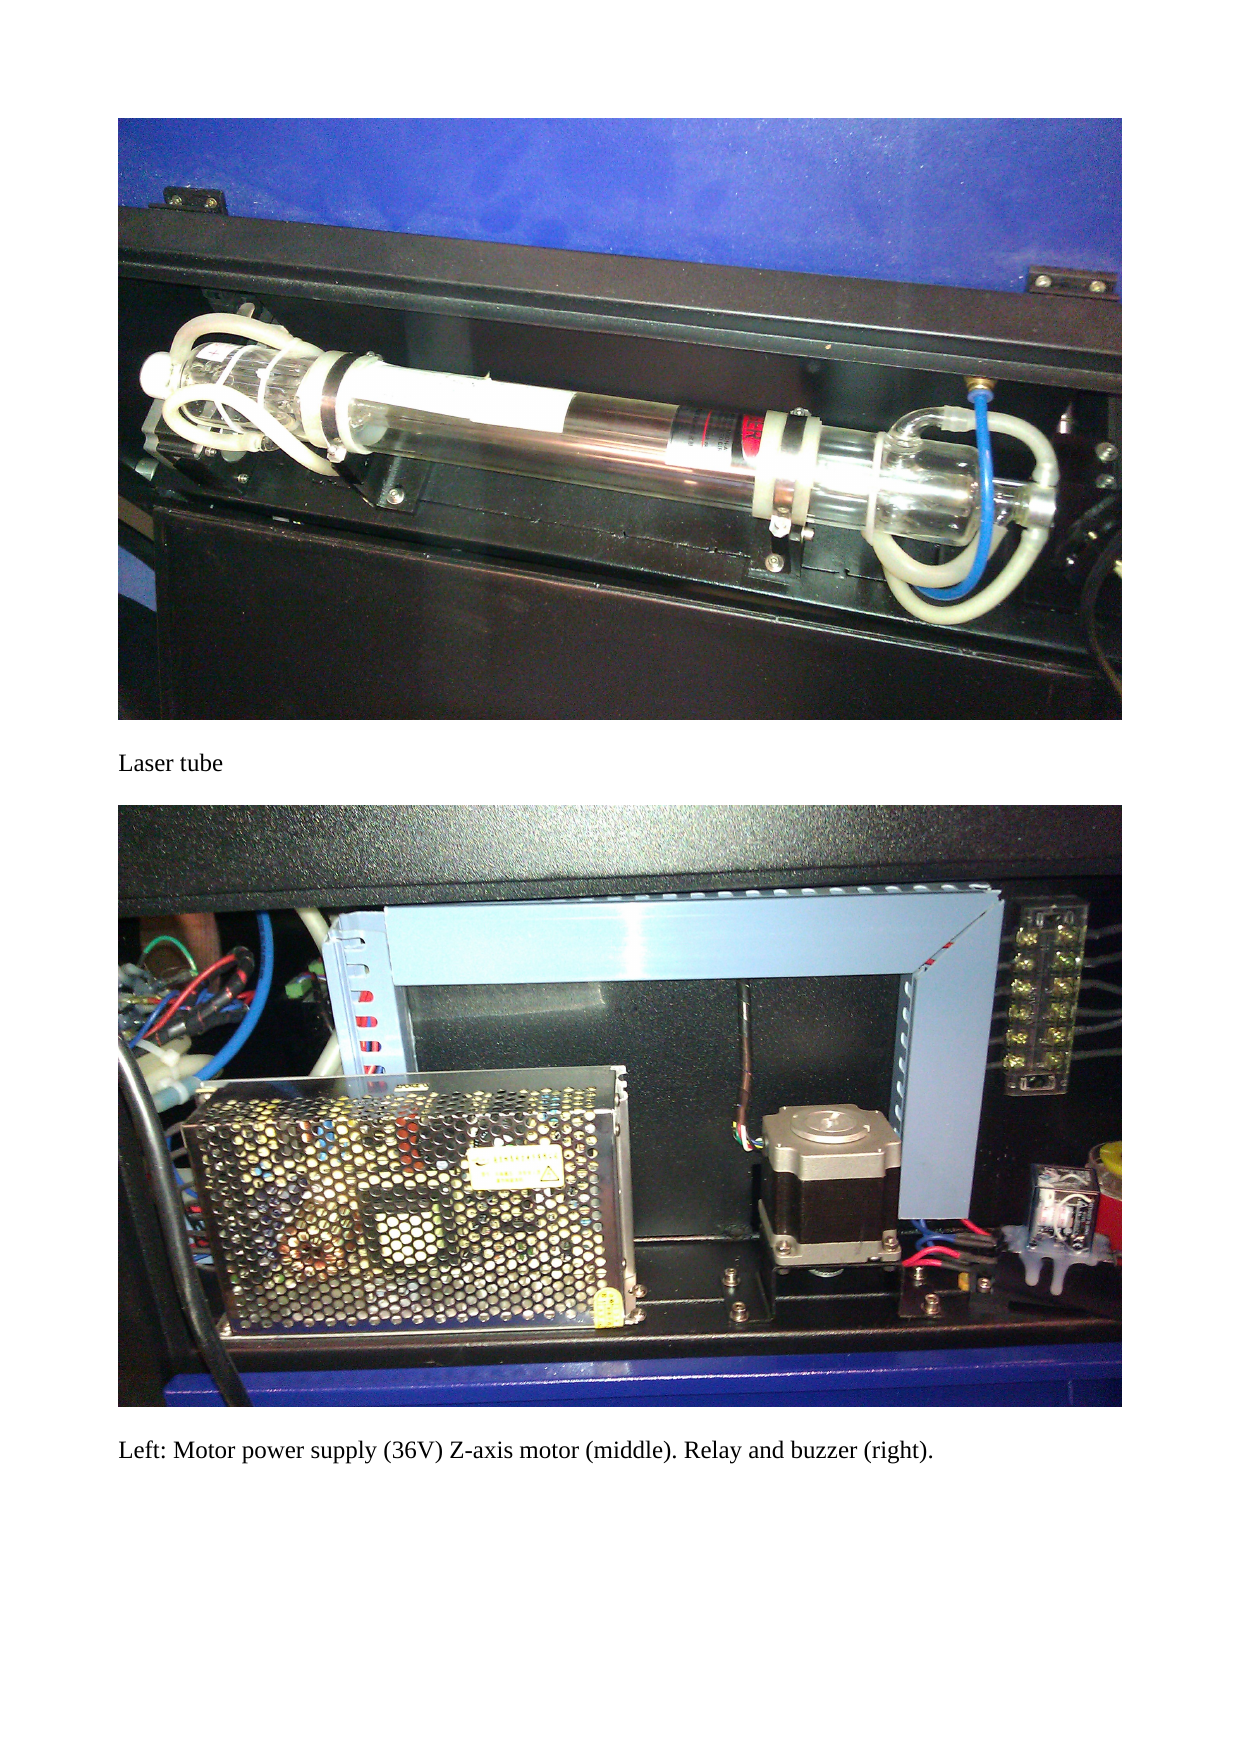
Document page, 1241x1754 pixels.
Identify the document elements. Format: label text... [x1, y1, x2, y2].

picture [118, 118, 1122, 720]
text Left: Motor power supply (36V) Z-axis motor (middle). Relay and buzzer (right). [118, 1435, 1122, 1464]
text Laser tube [118, 748, 1122, 777]
picture [118, 805, 1122, 1407]
